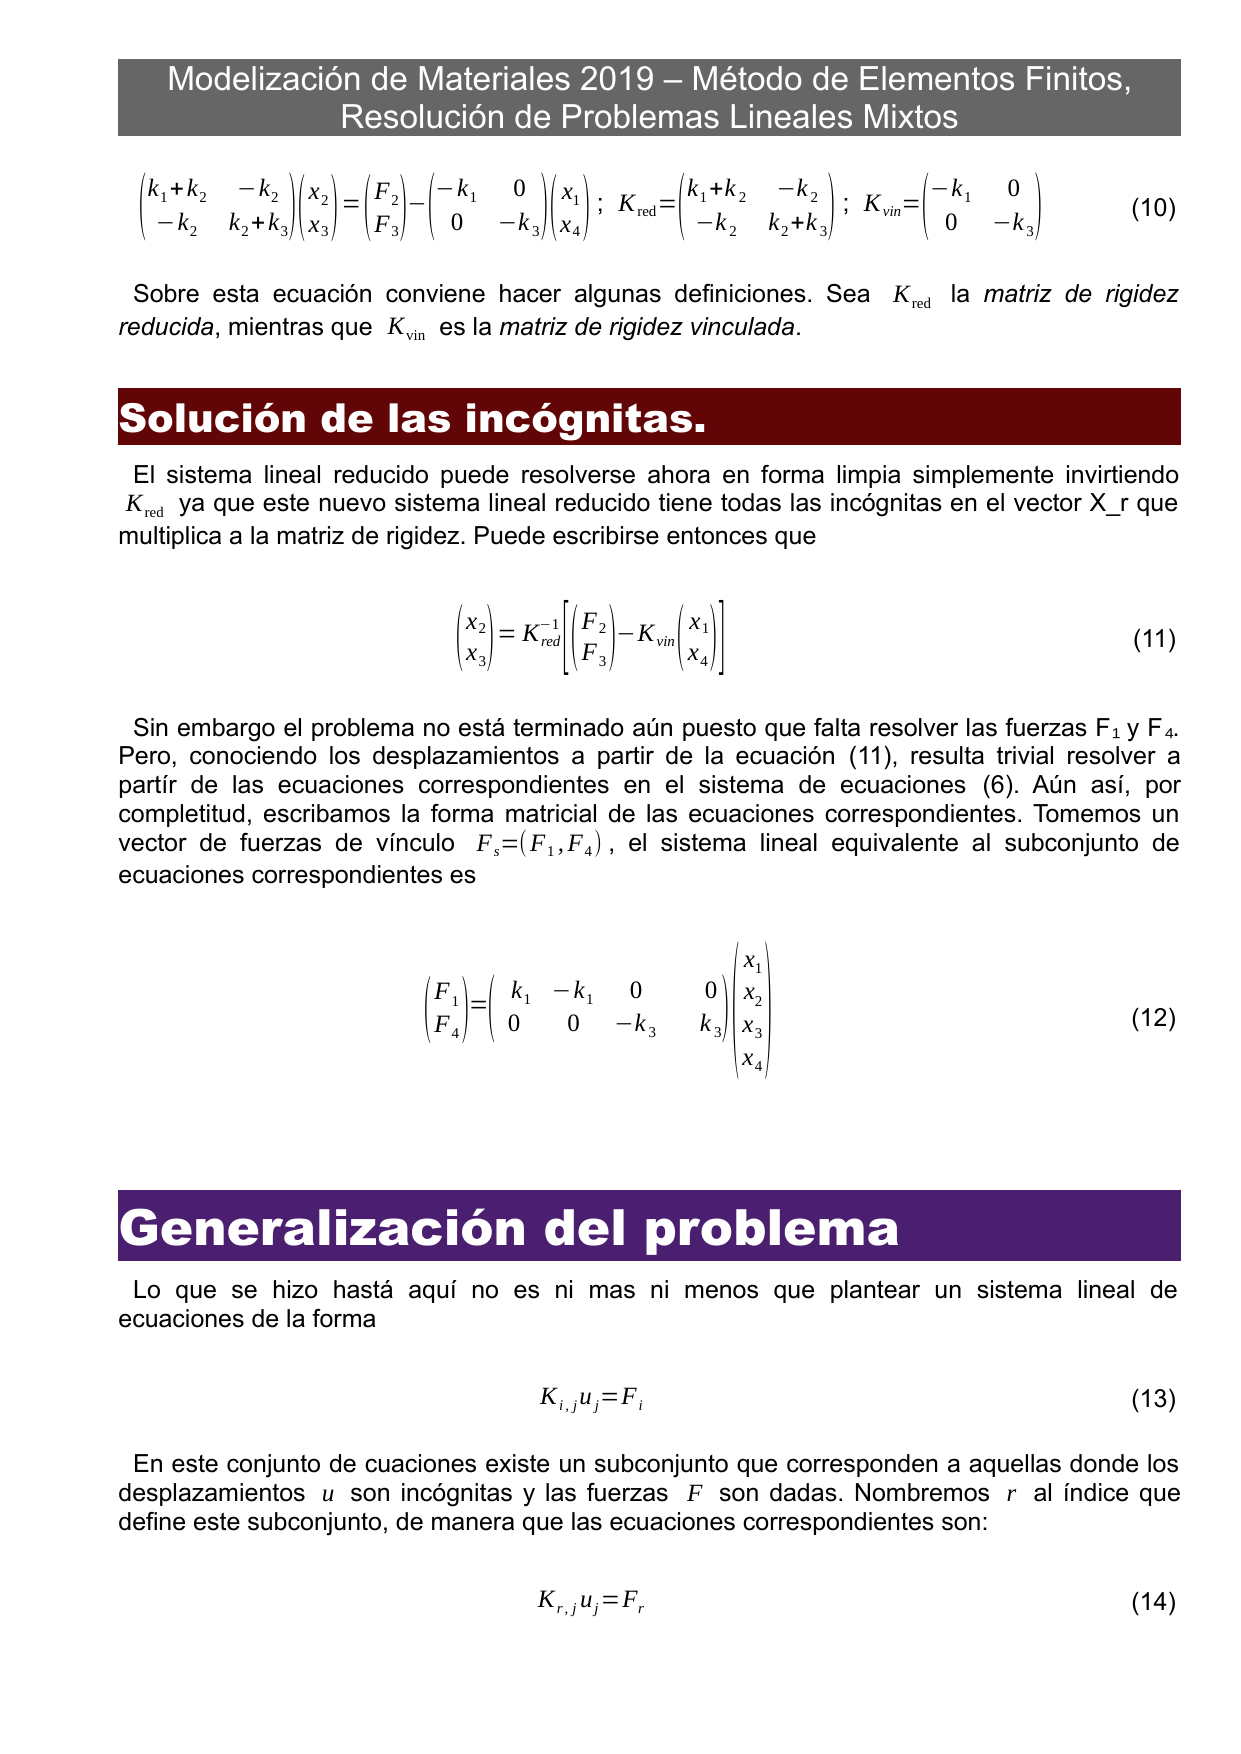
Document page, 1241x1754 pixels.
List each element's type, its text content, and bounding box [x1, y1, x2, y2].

table_header (11) [1063, 594, 1181, 683]
text En este conjunto de cuaciones existe un subconjunto que corresponden a aquellas donde los desplazamientos son incógnitas y las fuerzas son dadas. Nombremos al índice que define este subconjunto, de manera que las ecuaciones correspondientes son: [118, 1449, 1181, 1536]
table_header (10) [1063, 165, 1181, 249]
text El sistema lineal reducido puede resolverse ahora en forma limpia simplemente invirtiendo ya que este nuevo sistema lineal reducido tiene todas las incógnitas en el vector X_r que multiplica a la matriz de rigidez. Puede escribirse entonces que [118, 459, 1181, 549]
text Sin embargo el problema no está terminado aún puesto que falta resolver las fuerzas F₁ y F₄. Pero, conociendo los desplazamientos a partir de la ecuación (11), resulta trivial resolver a partír de las ecuaciones correspondientes en el sistema de ecuaciones (6). Aún así, por completitud, escribamos la forma matricial de las ecuaciones correspondientes. Tomemos un vector de fuerzas de vínculo , el sistema lineal equivalente al subconjunto de ecuaciones correspondientes es [118, 712, 1181, 889]
table_header [118, 594, 1063, 683]
subtitle Generalización del problema [118, 1190, 1181, 1261]
table_header [118, 1580, 1063, 1623]
table_header [118, 933, 1063, 1101]
table_header (12) [1063, 933, 1181, 1101]
subtitle Solución de las incógnitas. [118, 388, 1181, 445]
table_header (14) [1063, 1580, 1181, 1623]
text Lo que se hizo hastá aquí no es ni mas ni menos que plantear un sistema lineal de ecuaciones de la forma [118, 1275, 1181, 1333]
table_header ; ; [118, 165, 1063, 249]
table_header [118, 1377, 1063, 1420]
text Sobre esta ecuación conviene hacer algunas definiciones. Sea la matriz de rigidez reducida, mientras que es la matriz de rigidez vinculada. [118, 279, 1181, 344]
table_header (13) [1063, 1377, 1181, 1420]
